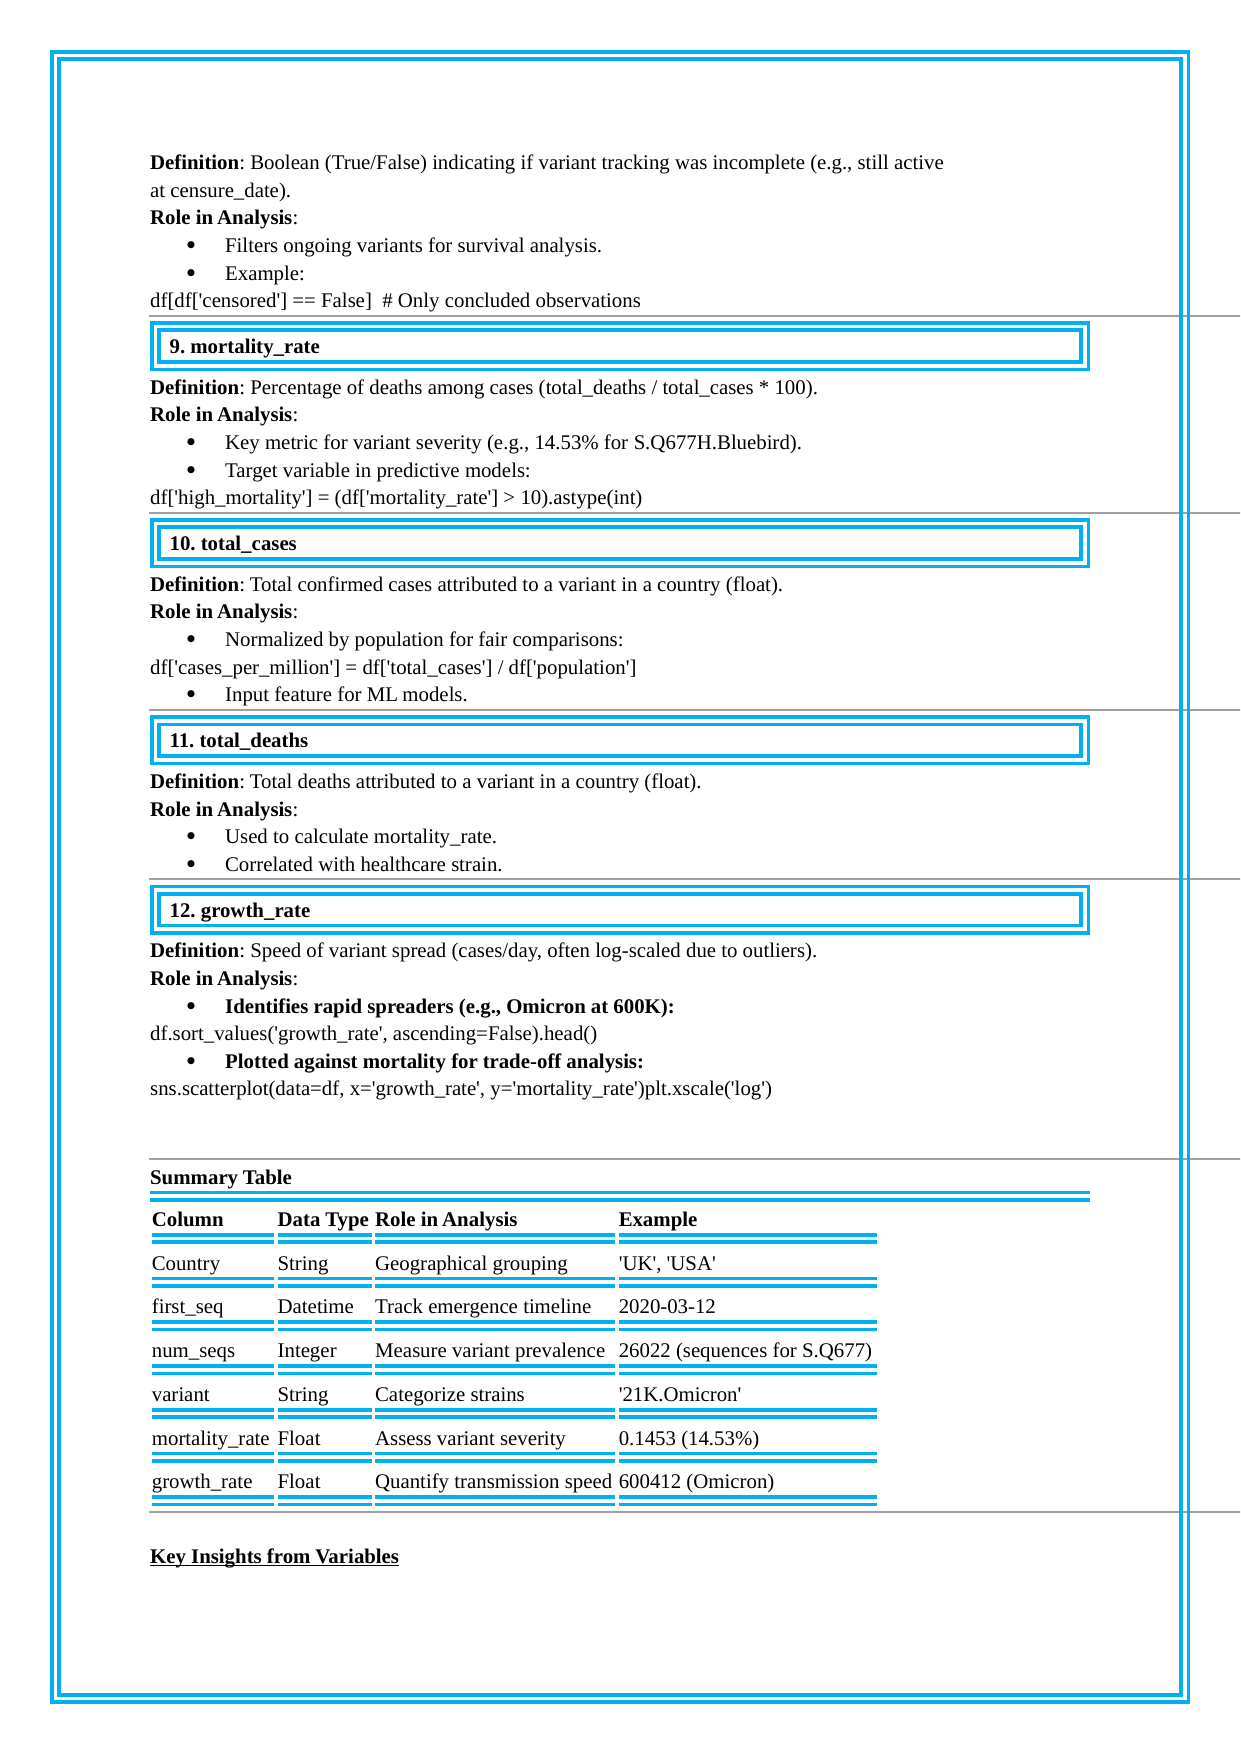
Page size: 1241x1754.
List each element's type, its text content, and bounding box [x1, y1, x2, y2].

list Example: [187, 260, 1090, 284]
table_cell Quantify transmission speed [373, 1468, 617, 1511]
table_cell Integer [276, 1336, 373, 1380]
table_header Column [150, 1205, 276, 1249]
table_cell Datetime [276, 1293, 373, 1336]
text 12. growth_rate [154, 888, 1087, 931]
text df['high_mortality'] = (df['mortality_rate'] > 10).astype(int) [150, 485, 1090, 509]
list Filters ongoing variants for survival analysis. [187, 233, 1090, 257]
list Identifies rapid spreaders (e.g., Omicron at 600K): [187, 993, 1090, 1018]
table_header Example [617, 1205, 878, 1249]
list Used to calculate mortality_rate. [187, 824, 1090, 848]
text [150, 1194, 1090, 1198]
table_cell 26022 (sequences for S.Q677) [617, 1336, 878, 1380]
table_cell Measure variant prevalence [373, 1336, 617, 1380]
list Correlated with healthcare strain. [187, 852, 1090, 876]
table_cell Track emergence timeline [373, 1293, 617, 1336]
table_cell growth_rate [150, 1468, 276, 1511]
list Target variable in predictive models: [187, 457, 1090, 482]
table_cell num_seqs [150, 1336, 276, 1380]
table_cell Geographical grouping [373, 1249, 617, 1293]
table_cell String [276, 1249, 373, 1293]
text 10. total_cases [154, 522, 1087, 565]
text Definition: Boolean (True/False) indicating if variant tracking was incomplete (e.g., still active at censure_date). Role in Analysis: [150, 150, 1090, 229]
text Definition: Total confirmed cases attributed to a variant in a country (float). Role in Analysis: [150, 572, 1090, 623]
list Input feature for ML models. [187, 682, 1090, 706]
table_cell 0.1453 (14.53%) [617, 1424, 878, 1468]
table_cell String [276, 1380, 373, 1424]
table_cell Assess variant severity [373, 1424, 617, 1468]
table_cell 2020-03-12 [617, 1293, 878, 1336]
text Definition: Total deaths attributed to a variant in a country (float). Role in Analysis: [150, 769, 1090, 821]
table_cell '21K.Omicron' [617, 1380, 878, 1424]
list Normalized by population for fair comparisons: [187, 627, 1090, 651]
list Plotted against mortality for trade-off analysis: [187, 1049, 1090, 1073]
table_header Data Type [276, 1205, 373, 1249]
text 9. mortality_rate [154, 325, 1087, 368]
table_cell first_seq [150, 1293, 276, 1336]
table_cell 'UK', 'USA' [617, 1249, 878, 1293]
text Key Insights from Variables [150, 1544, 1090, 1568]
text 11. total_deaths [154, 719, 1087, 762]
text Summary Table [150, 1164, 1090, 1191]
table_cell mortality_rate [150, 1424, 276, 1468]
table_cell variant [150, 1380, 276, 1424]
text df[df['censored'] == False] # Only concluded observations [150, 288, 1090, 312]
table_cell Float [276, 1424, 373, 1468]
table_cell Float [276, 1468, 373, 1511]
table_cell Categorize strains [373, 1380, 617, 1424]
text Definition: Percentage of deaths among cases (total_deaths / total_cases * 100). Role in Analysis: [150, 375, 1090, 426]
table_cell 600412 (Omicron) [617, 1468, 878, 1511]
text sns.scatterplot(data=df, x='growth_rate', y='mortality_rate')plt.xscale('log') [150, 1076, 1090, 1100]
text df['cases_per_million'] = df['total_cases'] / df['population'] [150, 654, 1090, 679]
text Definition: Speed of variant spread (cases/day, often log-scaled due to outliers). Role in Analysis: [150, 938, 1090, 990]
text df.sort_values('growth_rate', ascending=False).head() [150, 1021, 1090, 1045]
table_cell Country [150, 1249, 276, 1293]
list Key metric for variant severity (e.g., 14.53% for S.Q677H.Bluebird). [187, 430, 1090, 454]
table_header Role in Analysis [373, 1205, 617, 1249]
